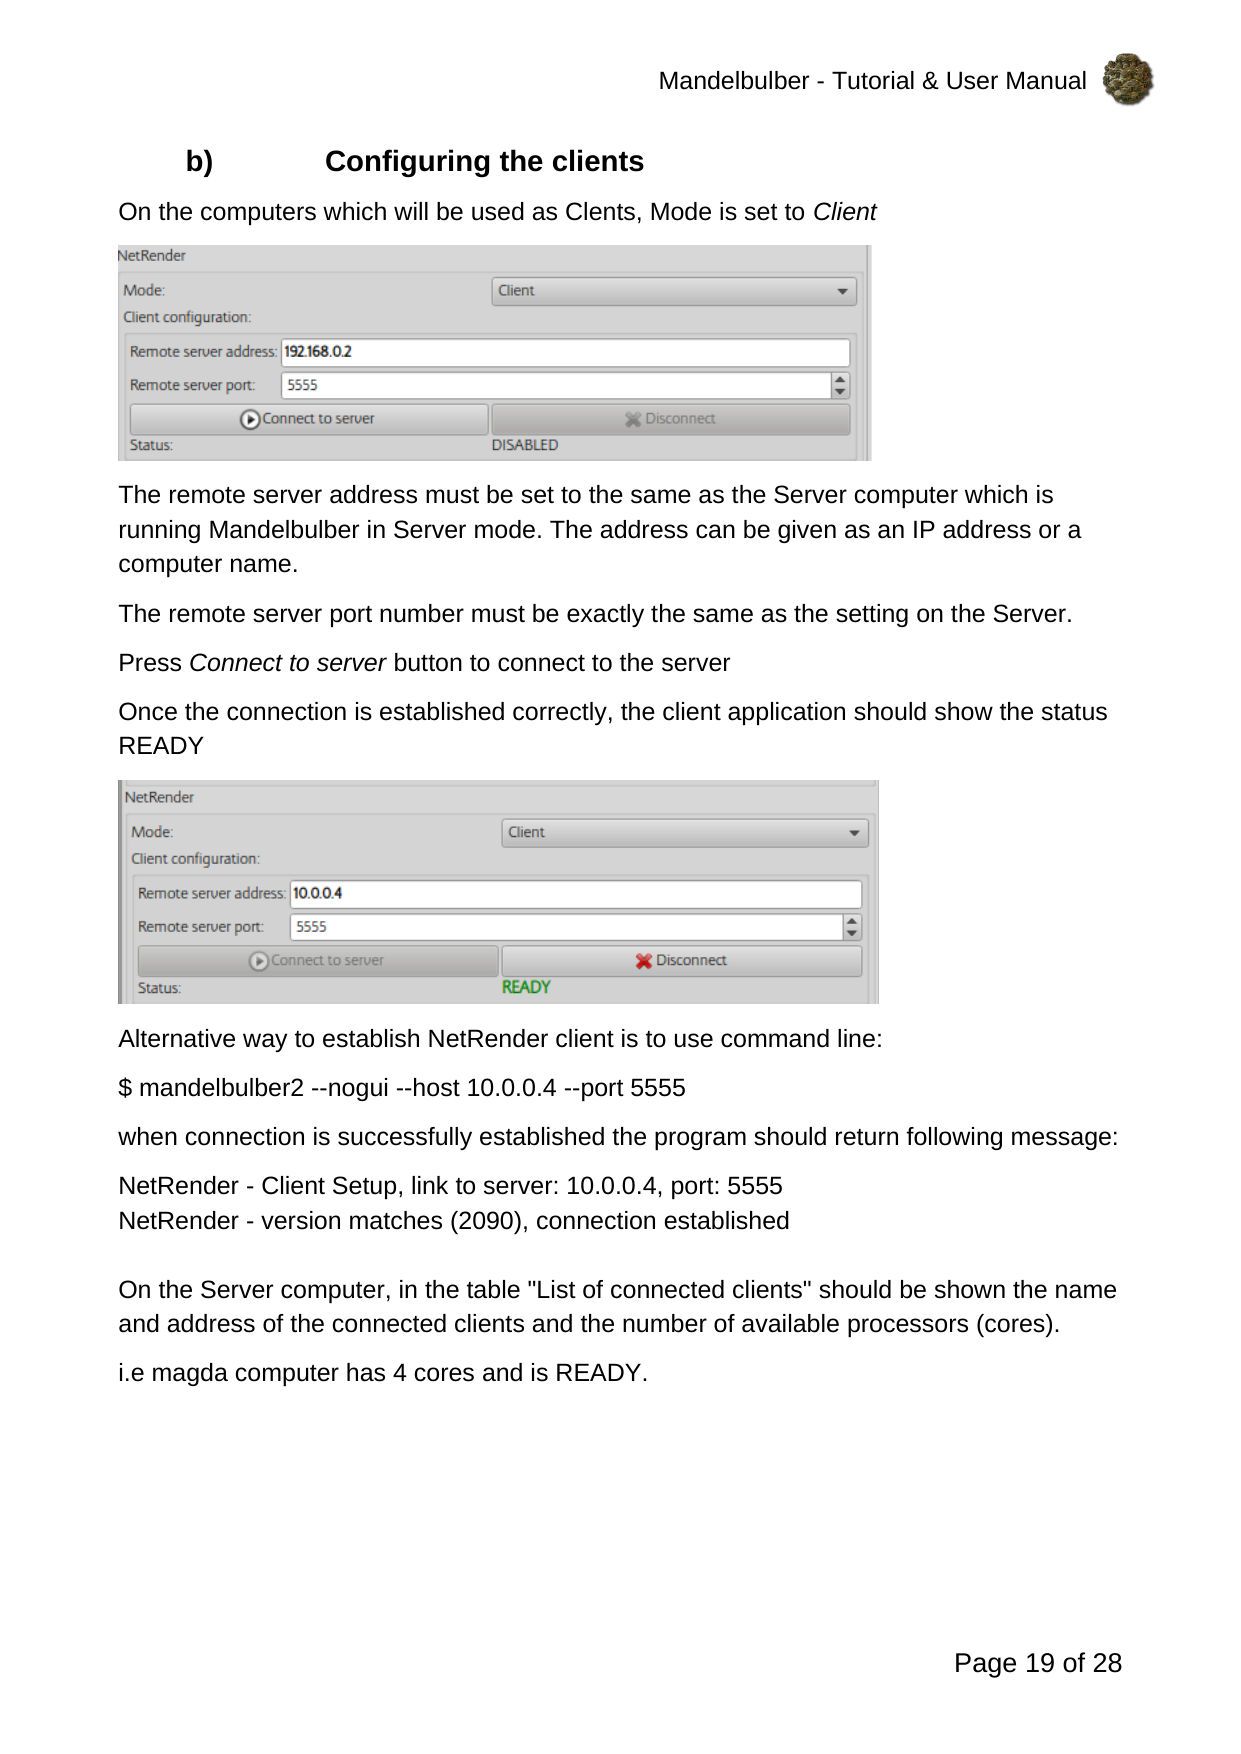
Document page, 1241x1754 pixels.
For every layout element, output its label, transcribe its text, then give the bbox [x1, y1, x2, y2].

text when connection is successfully established the program should return following message: [118, 1122, 1122, 1151]
text Alternative way to establish NetRender client is to use command line: [118, 1024, 1122, 1053]
text The remote server port number must be exactly the same as the setting on the Server. [118, 598, 1122, 627]
text On the computers which will be used as Clents, Mode is set to Client [118, 197, 1122, 225]
text i.e magda computer has 4 cores and is READY. [118, 1358, 1122, 1387]
subtitle Configuring the clients [177, 144, 1122, 177]
picture [118, 780, 879, 1004]
text Once the connection is established correctly, the client application should show the status READY [118, 697, 1122, 760]
text NetRender - Client Setup, link to server: 10.0.0.4, port: 5555 NetRender - version matches (2090), connection established On the Server computer, in the table "List of connected clients" should be shown the name and address of the connected clients and the number of available processors (cores). [118, 1171, 1122, 1338]
text $ mandelbulber2 --nogui --host 10.0.0.4 --port 5555 [118, 1073, 1122, 1102]
text The remote server address must be set to the same as the Server computer which is running Mandelbulber in Server mode. The address can be given as an IP address or a computer name. [118, 481, 1122, 578]
picture [1099, 51, 1156, 108]
text Press Connect to server button to connect to the server [118, 648, 1122, 676]
picture [118, 245, 872, 461]
